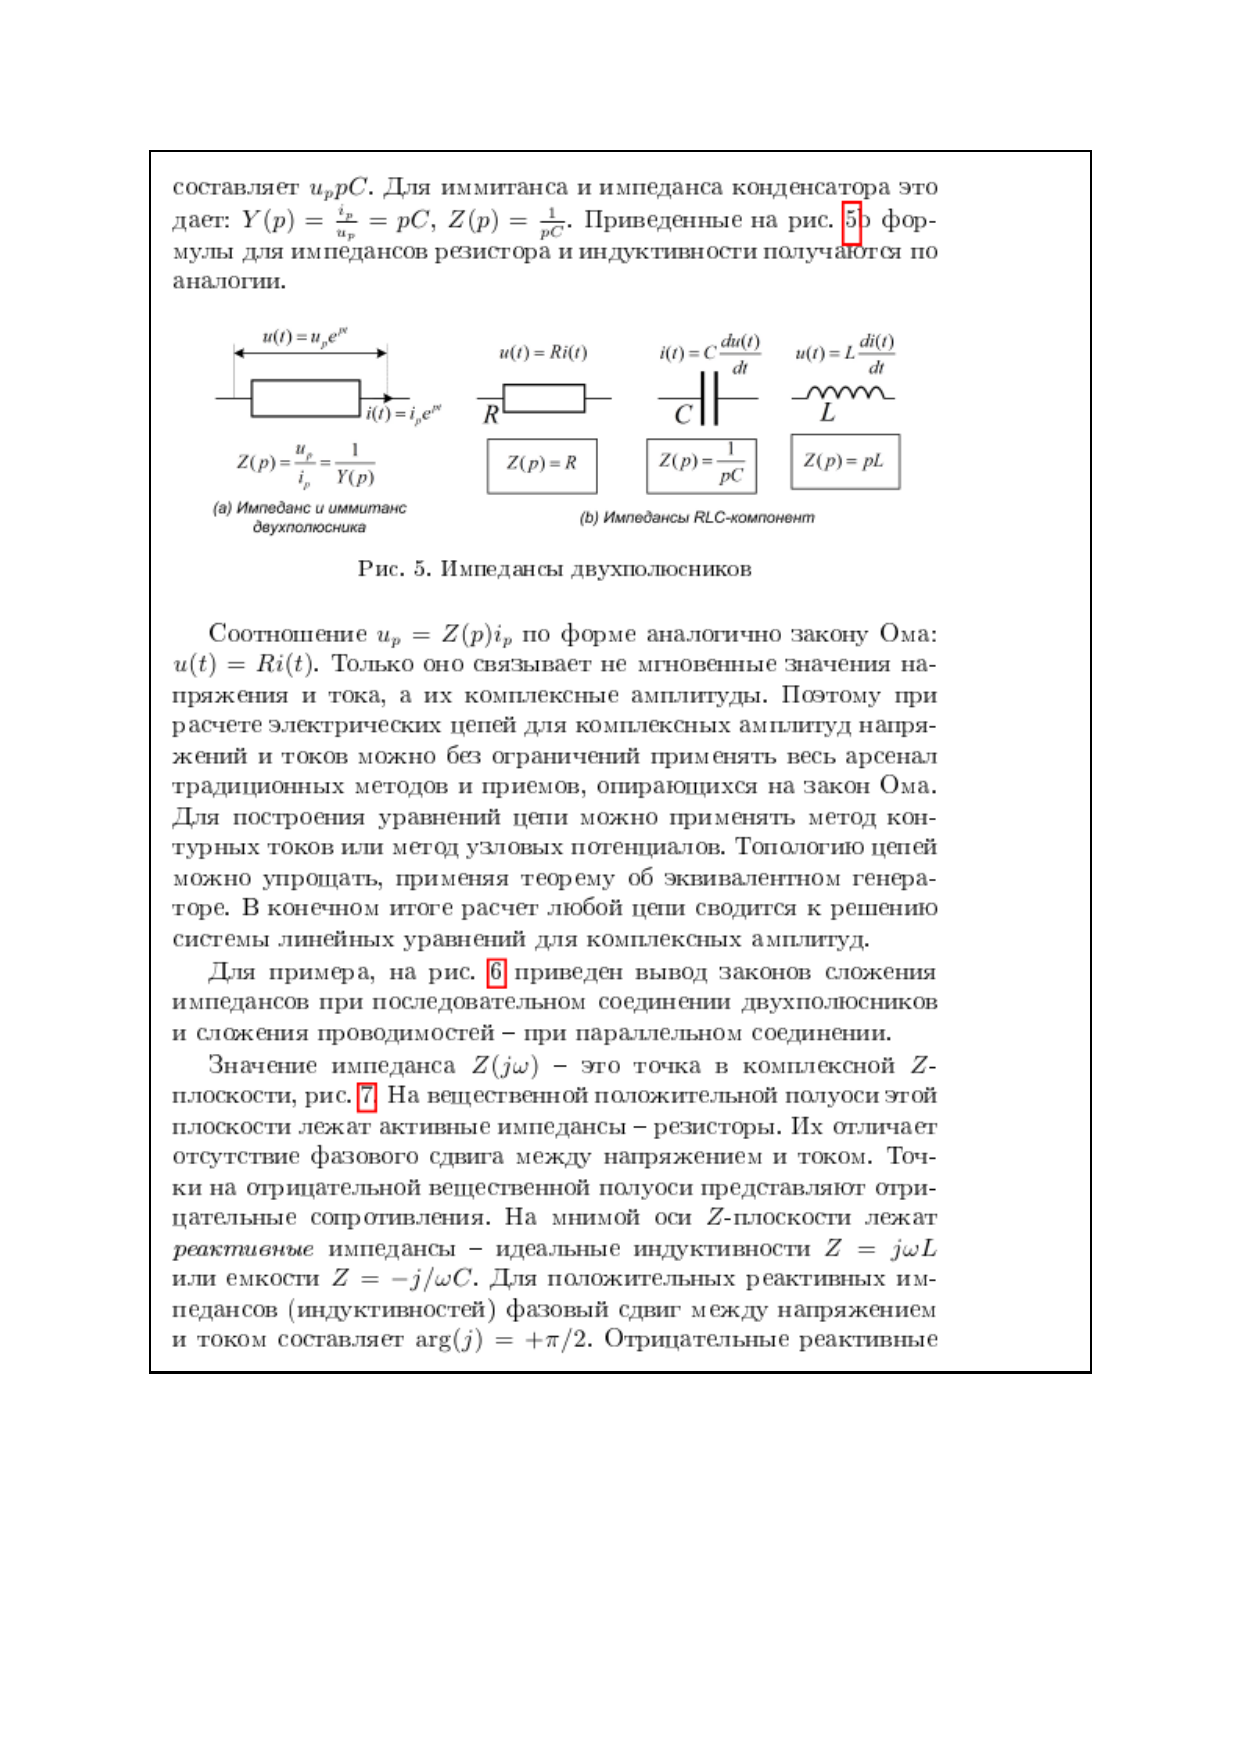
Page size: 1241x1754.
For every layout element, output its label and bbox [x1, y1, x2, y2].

table_cell [151, 152, 1090, 1371]
picture [160, 162, 939, 1361]
